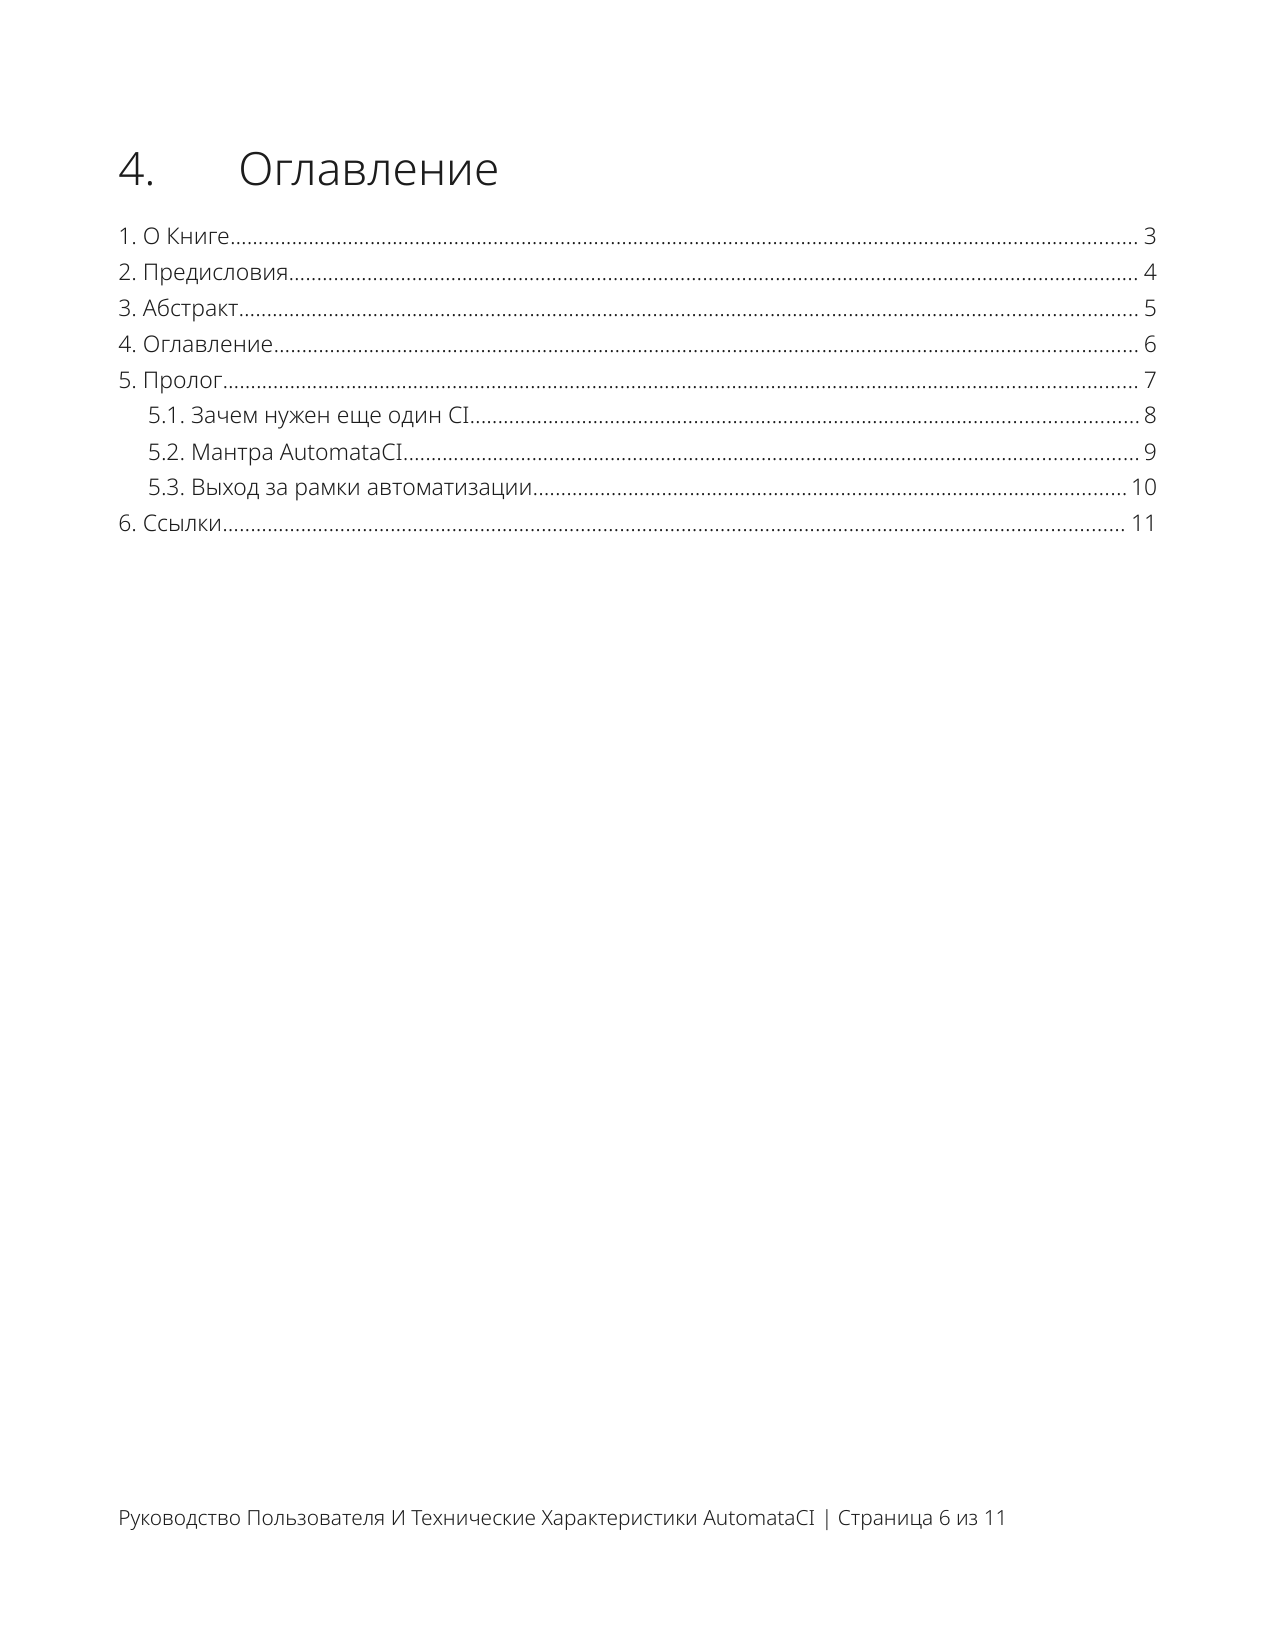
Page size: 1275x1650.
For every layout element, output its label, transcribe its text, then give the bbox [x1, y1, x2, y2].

text 5.3. Выход за рамки автоматизации 10 [148, 471, 1157, 503]
text 3. Абстракт 5 [118, 292, 1157, 323]
text 5.2. Мантра AutomataCI 9 [148, 435, 1157, 467]
text 1. О Книге 3 [118, 220, 1157, 251]
text 5. Пролог 7 [118, 363, 1157, 395]
text 2. Предисловия 4 [118, 256, 1157, 287]
text 6. Ссылки 11 [118, 507, 1157, 538]
subtitle Оглавление [118, 136, 1157, 198]
text 5.1. Зачем нужен еще один CI 8 [148, 399, 1157, 431]
text 4. Оглавление 6 [118, 328, 1157, 359]
